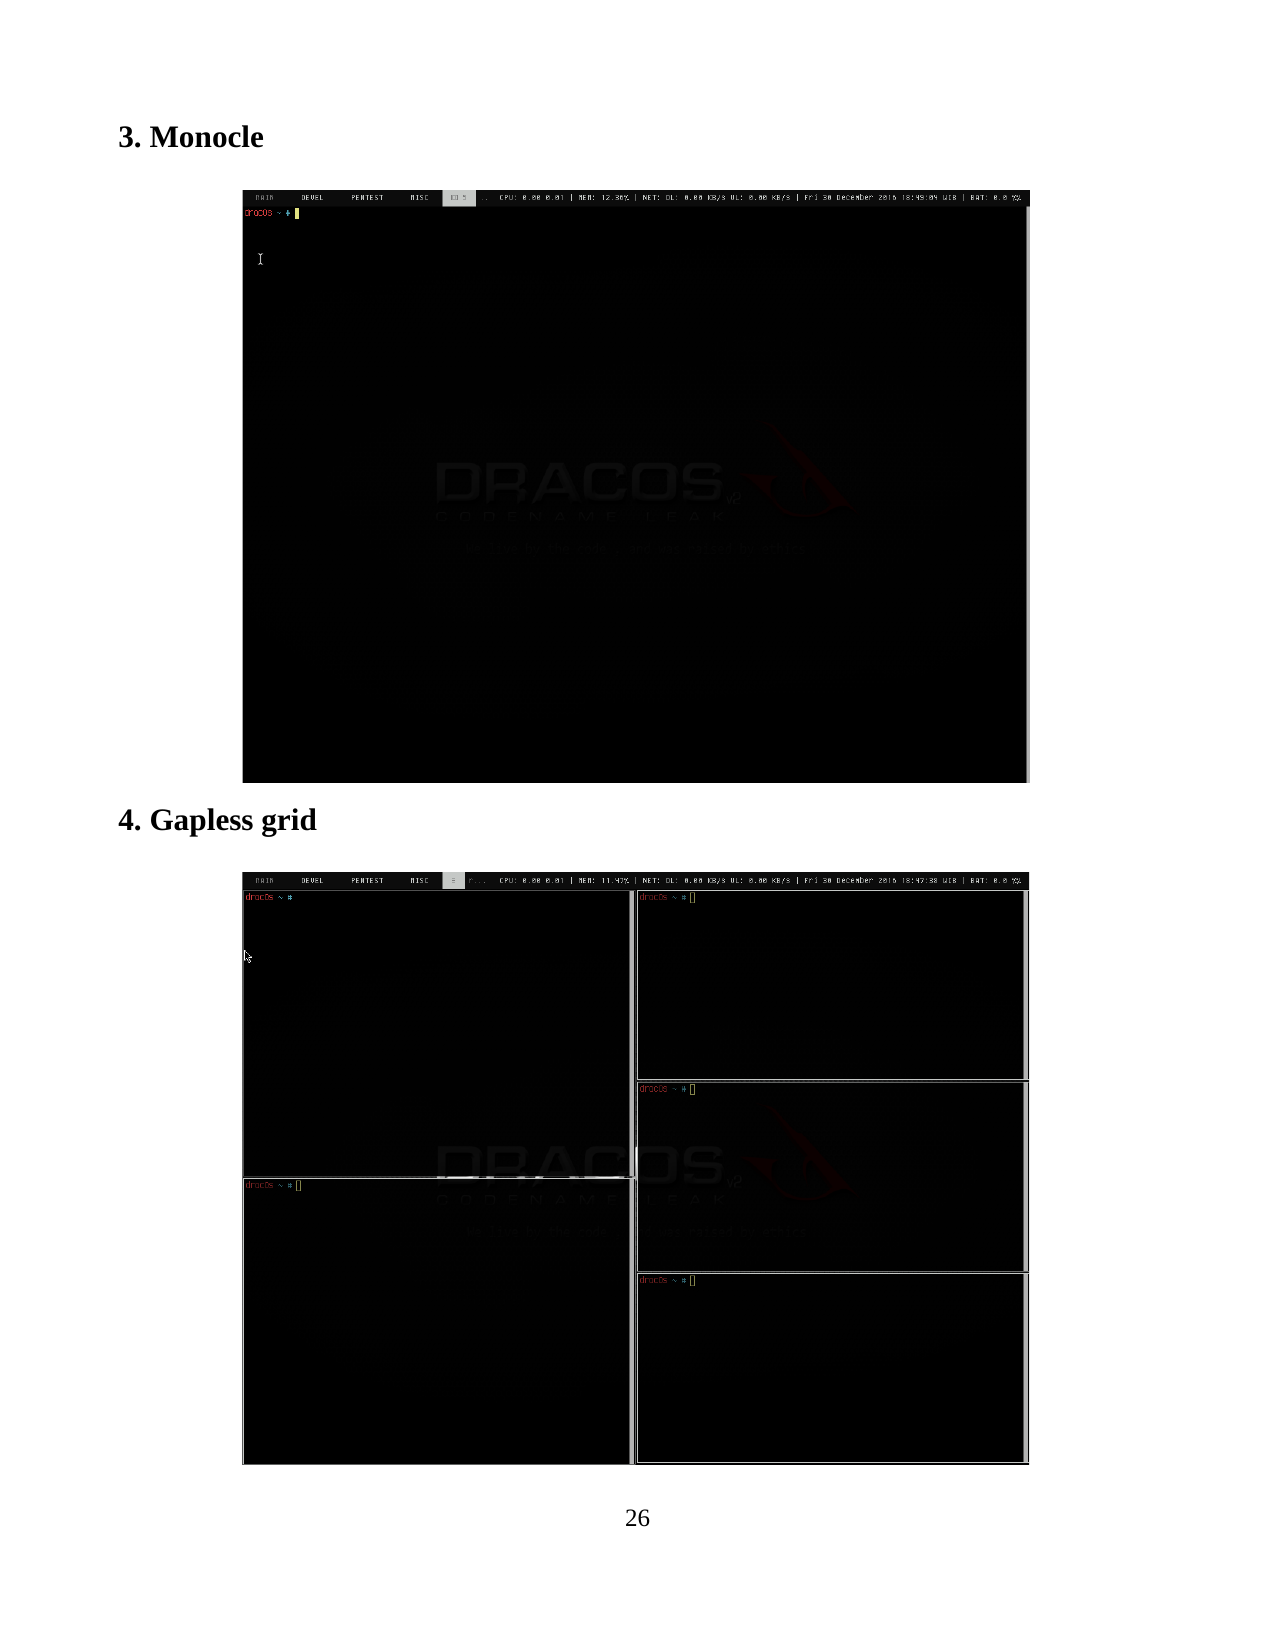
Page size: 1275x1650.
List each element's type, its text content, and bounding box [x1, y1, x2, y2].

picture [242, 872, 1030, 1465]
picture [242, 190, 1030, 783]
text 4. Gapless grid [118, 801, 1157, 837]
text 3. Monocle [118, 118, 1157, 154]
